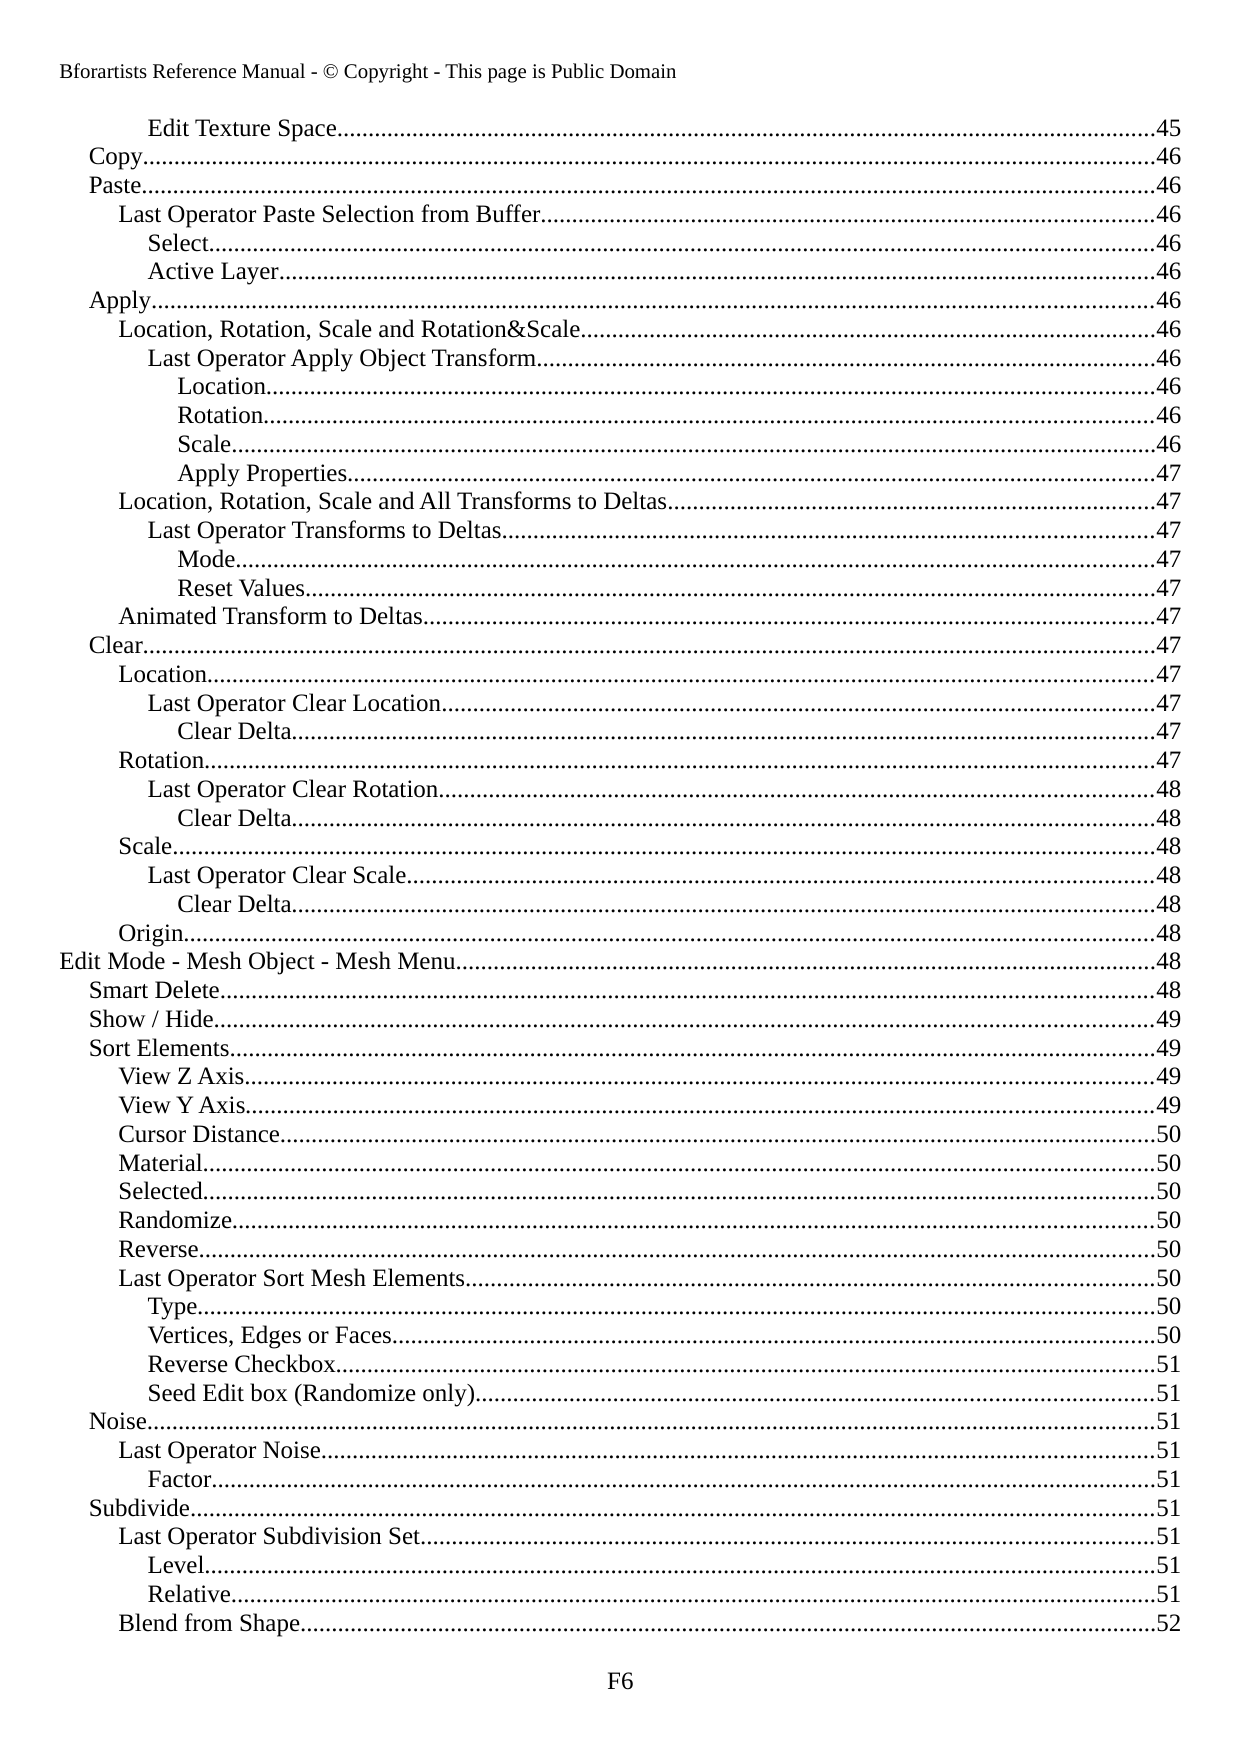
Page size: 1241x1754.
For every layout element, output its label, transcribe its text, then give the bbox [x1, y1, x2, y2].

text Last Operator Noise 51 [118, 1435, 1181, 1464]
text Clear Delta 47 [177, 716, 1181, 745]
text Last Operator Sort Mesh Elements 50 [118, 1263, 1181, 1291]
text Rotation 47 [118, 745, 1181, 774]
text Seed Edit box (Randomize only) 51 [147, 1378, 1181, 1406]
text Apply 46 [88, 285, 1181, 314]
text Select 46 [147, 228, 1181, 256]
text Reset Values 47 [177, 573, 1181, 601]
text View Z Axis 49 [118, 1061, 1181, 1090]
text Location 46 [177, 371, 1181, 400]
text Scale 48 [118, 831, 1181, 860]
text Location 47 [118, 659, 1181, 688]
text Mode 47 [177, 544, 1181, 573]
text Randomize 50 [118, 1205, 1181, 1234]
text Apply Properties 47 [177, 458, 1181, 486]
text Rotation 46 [177, 400, 1181, 429]
text Last Operator Apply Object Transform. 46 [147, 343, 1181, 371]
text Material 50 [118, 1148, 1181, 1176]
text View Y Axis 49 [118, 1090, 1181, 1119]
text Clear Delta 48 [177, 889, 1181, 918]
text Last Operator Paste Selection from Buffer 46 [118, 199, 1181, 228]
text Blend from Shape 52 [118, 1608, 1181, 1636]
text Selected 50 [118, 1176, 1181, 1205]
text Smart Delete 48 [88, 975, 1181, 1004]
text Last Operator Clear Rotation 48 [147, 774, 1181, 803]
text Sort Elements 49 [88, 1033, 1181, 1061]
text Paste 46 [88, 170, 1181, 199]
text Clear Delta 48 [177, 803, 1181, 831]
text Level 51 [147, 1550, 1181, 1579]
text Cursor Distance 50 [118, 1119, 1181, 1148]
text Scale 46 [177, 429, 1181, 458]
text Last Operator Clear Scale 48 [147, 860, 1181, 889]
text Last Operator Transforms to Deltas 47 [147, 515, 1181, 544]
text Show / Hide 49 [88, 1004, 1181, 1033]
text Type 50 [147, 1291, 1181, 1320]
text Clear 47 [88, 630, 1181, 659]
text Last Operator Clear Location 47 [147, 688, 1181, 716]
text Noise 51 [88, 1406, 1181, 1435]
text Reverse Checkbox 51 [147, 1349, 1181, 1378]
text Animated Transform to Deltas 47 [118, 601, 1181, 630]
text Reverse 50 [118, 1234, 1181, 1263]
text Location, Rotation, Scale and All Transforms to Deltas 47 [118, 486, 1181, 515]
text Origin 48 [118, 918, 1181, 946]
text Copy 46 [88, 141, 1181, 170]
text Last Operator Subdivision Set 51 [118, 1521, 1181, 1550]
text Vertices, Edges or Faces 50 [147, 1320, 1181, 1349]
text Location, Rotation, Scale and Rotation&Scale 46 [118, 314, 1181, 343]
text Active Layer 46 [147, 256, 1181, 285]
text Relative 51 [147, 1579, 1181, 1608]
text Subdivide 51 [88, 1493, 1181, 1521]
text Factor 51 [147, 1464, 1181, 1493]
text Edit Texture Space 45 [147, 113, 1181, 141]
text Edit Mode - Mesh Object - Mesh Menu 48 [59, 946, 1181, 975]
